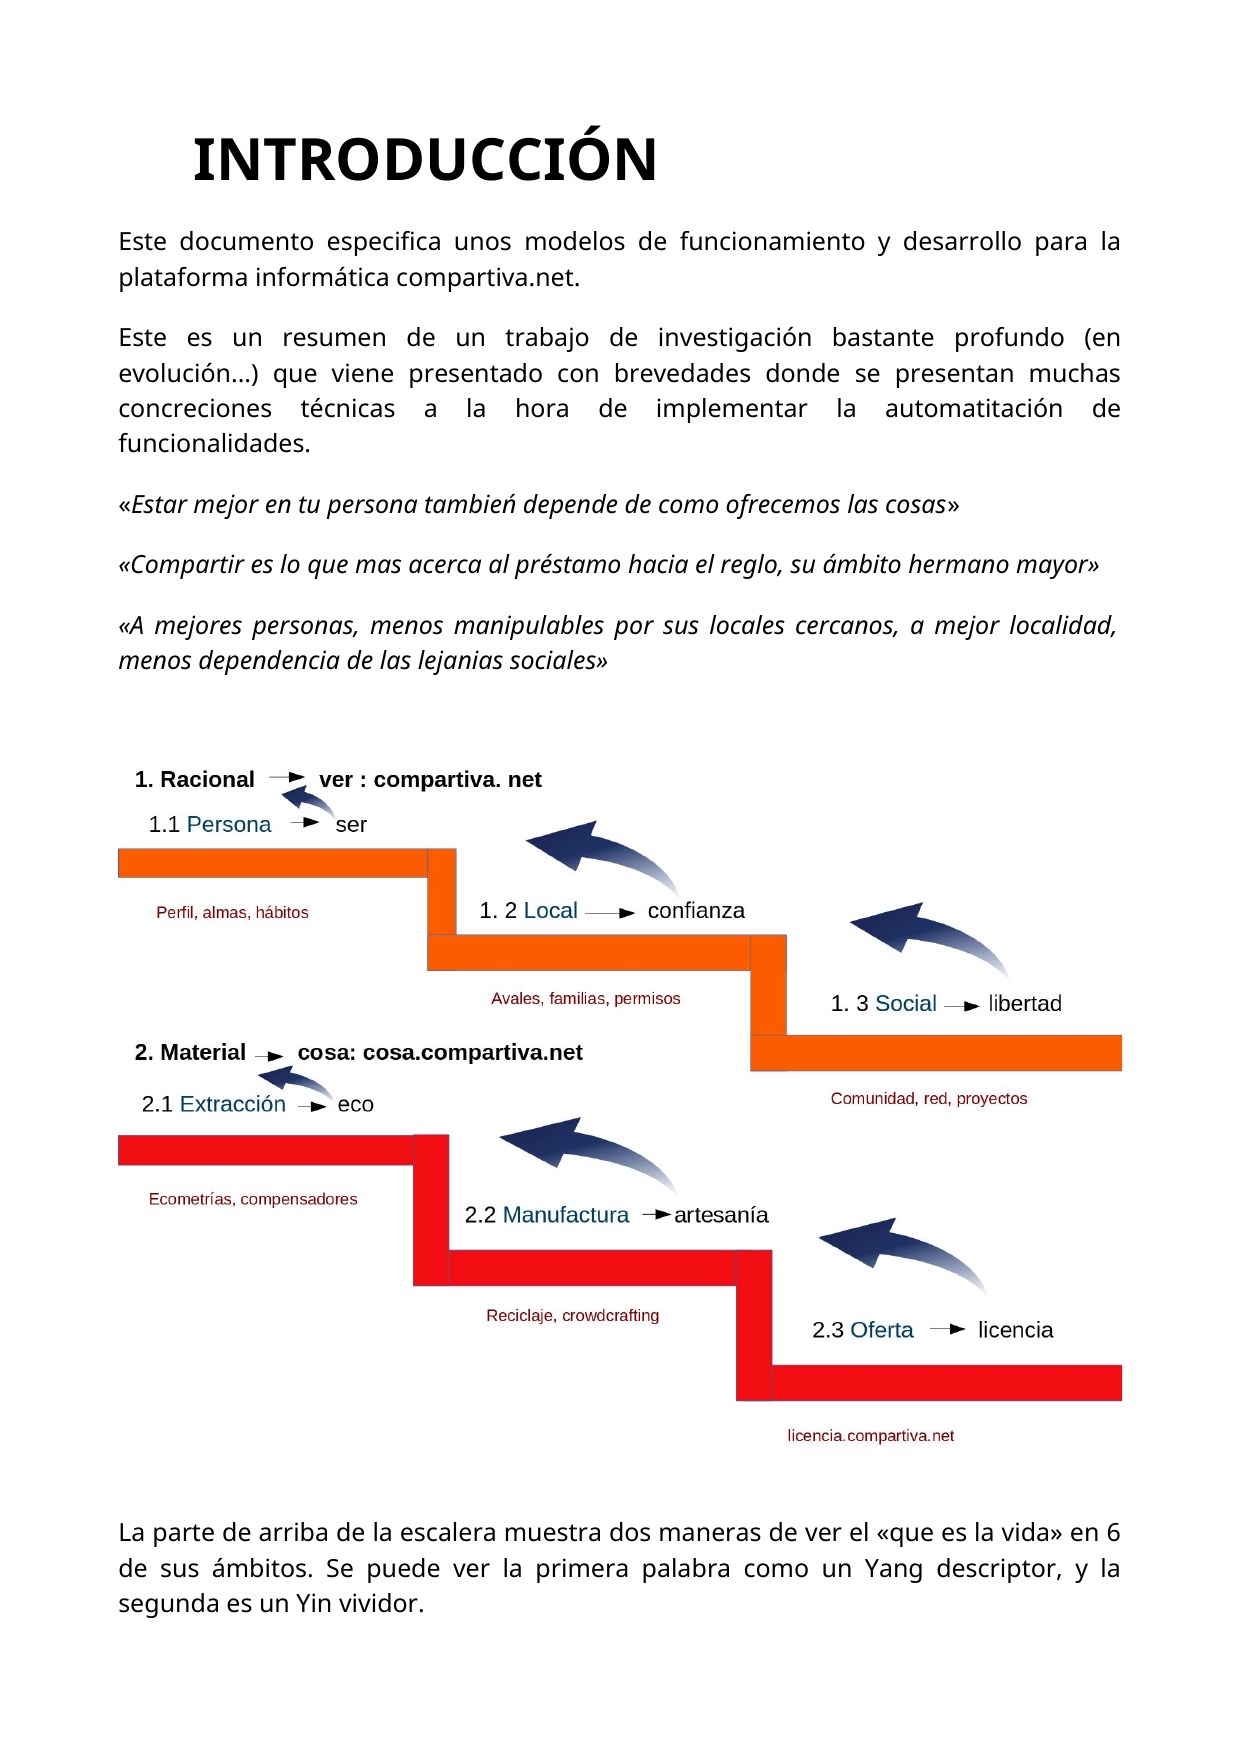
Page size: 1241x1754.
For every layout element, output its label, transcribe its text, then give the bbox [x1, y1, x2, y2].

picture [118, 762, 1123, 1515]
text Este es un resumen de un trabajo de investigación bastante profundo (en evolución...) que viene presentado con brevedades donde se presentan muchas concreciones técnicas a la hora de implementar la automatitación de funcionalidades. [118, 318, 1122, 460]
text «Estar mejor en tu persona tambień depende de como ofrecemos las cosas» [118, 485, 1122, 521]
text La parte de arriba de la escalera muestra dos maneras de ver el «que es la vida» en 6 de sus ámbitos. Se puede ver la primera palabra como un Yang descriptor, y la segunda es un Yin vividor. [118, 1515, 1122, 1620]
text Este documento especifica unos modelos de funcionamiento y desarrollo para la plataforma informática compartiva.net. [118, 223, 1122, 293]
list INTRODUCCIÓN [156, 118, 1122, 198]
text «A mejores personas, menos manipulables por sus locales cercanos, a mejor localidad, menos dependencia de las lejanias sociales» [118, 606, 1122, 677]
text «Compartir es lo que mas acerca al préstamo hacia el reglo, su ámbito hermano mayor» [118, 546, 1122, 581]
